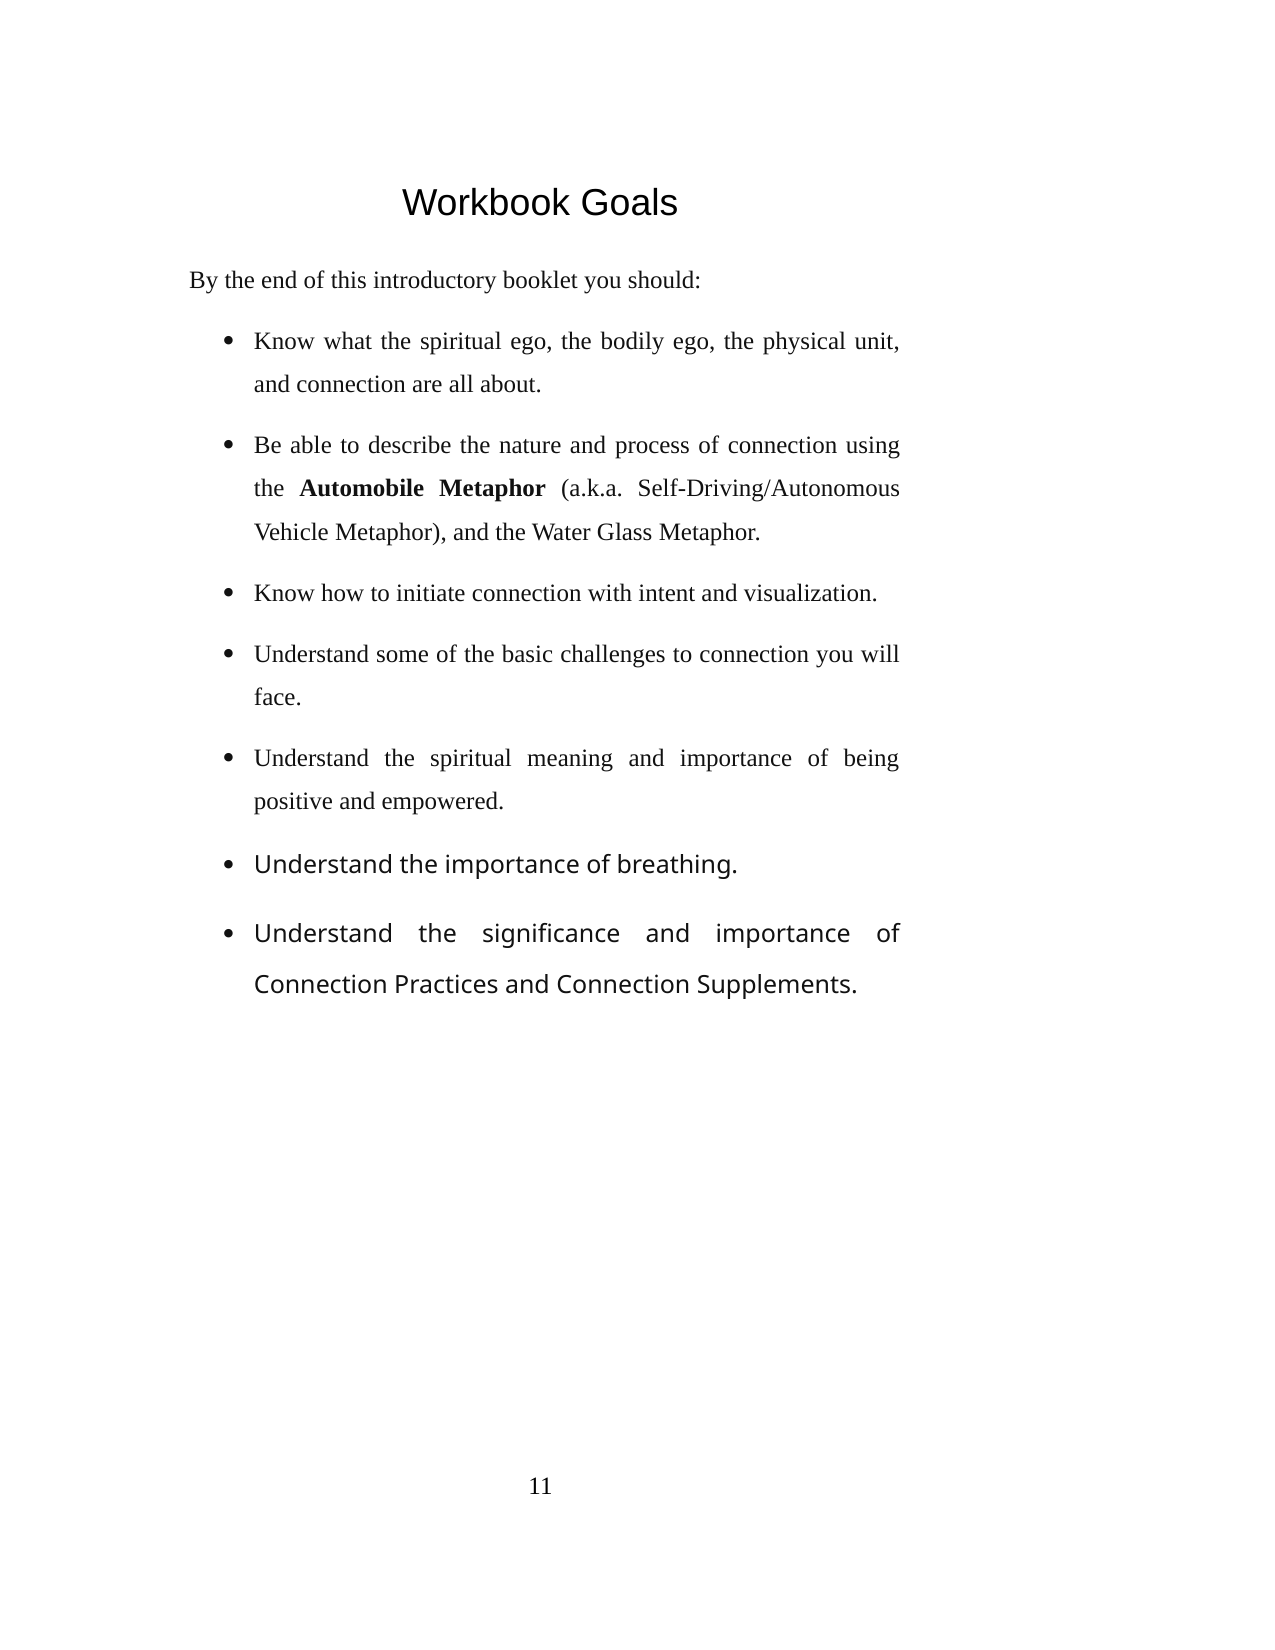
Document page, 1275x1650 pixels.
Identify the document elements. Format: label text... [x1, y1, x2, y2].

list Understand the significance and importance of Connection Practices and Connection Supplements. [224, 916, 900, 1001]
list Know what the spiritual ego, the bodily ego, the physical unit, and connection are all about. [224, 326, 900, 398]
list Know how to initiate connection with intent and visualization. [224, 578, 900, 606]
subtitle Workbook Goals [180, 180, 900, 223]
list Understand the importance of breathing. [224, 847, 900, 881]
text By the end of this introductory booklet you should: [189, 265, 900, 294]
list Understand the spiritual meaning and importance of being positive and empowered. [224, 743, 900, 815]
list Be able to describe the nature and process of connection using the Automobile Metaphor (a.k.a. Self-Driving/Autonomous Vehicle Metaphor), and the Water Glass Metaphor. [224, 430, 900, 545]
list Understand some of the basic challenges to connection you will face. [224, 639, 900, 711]
